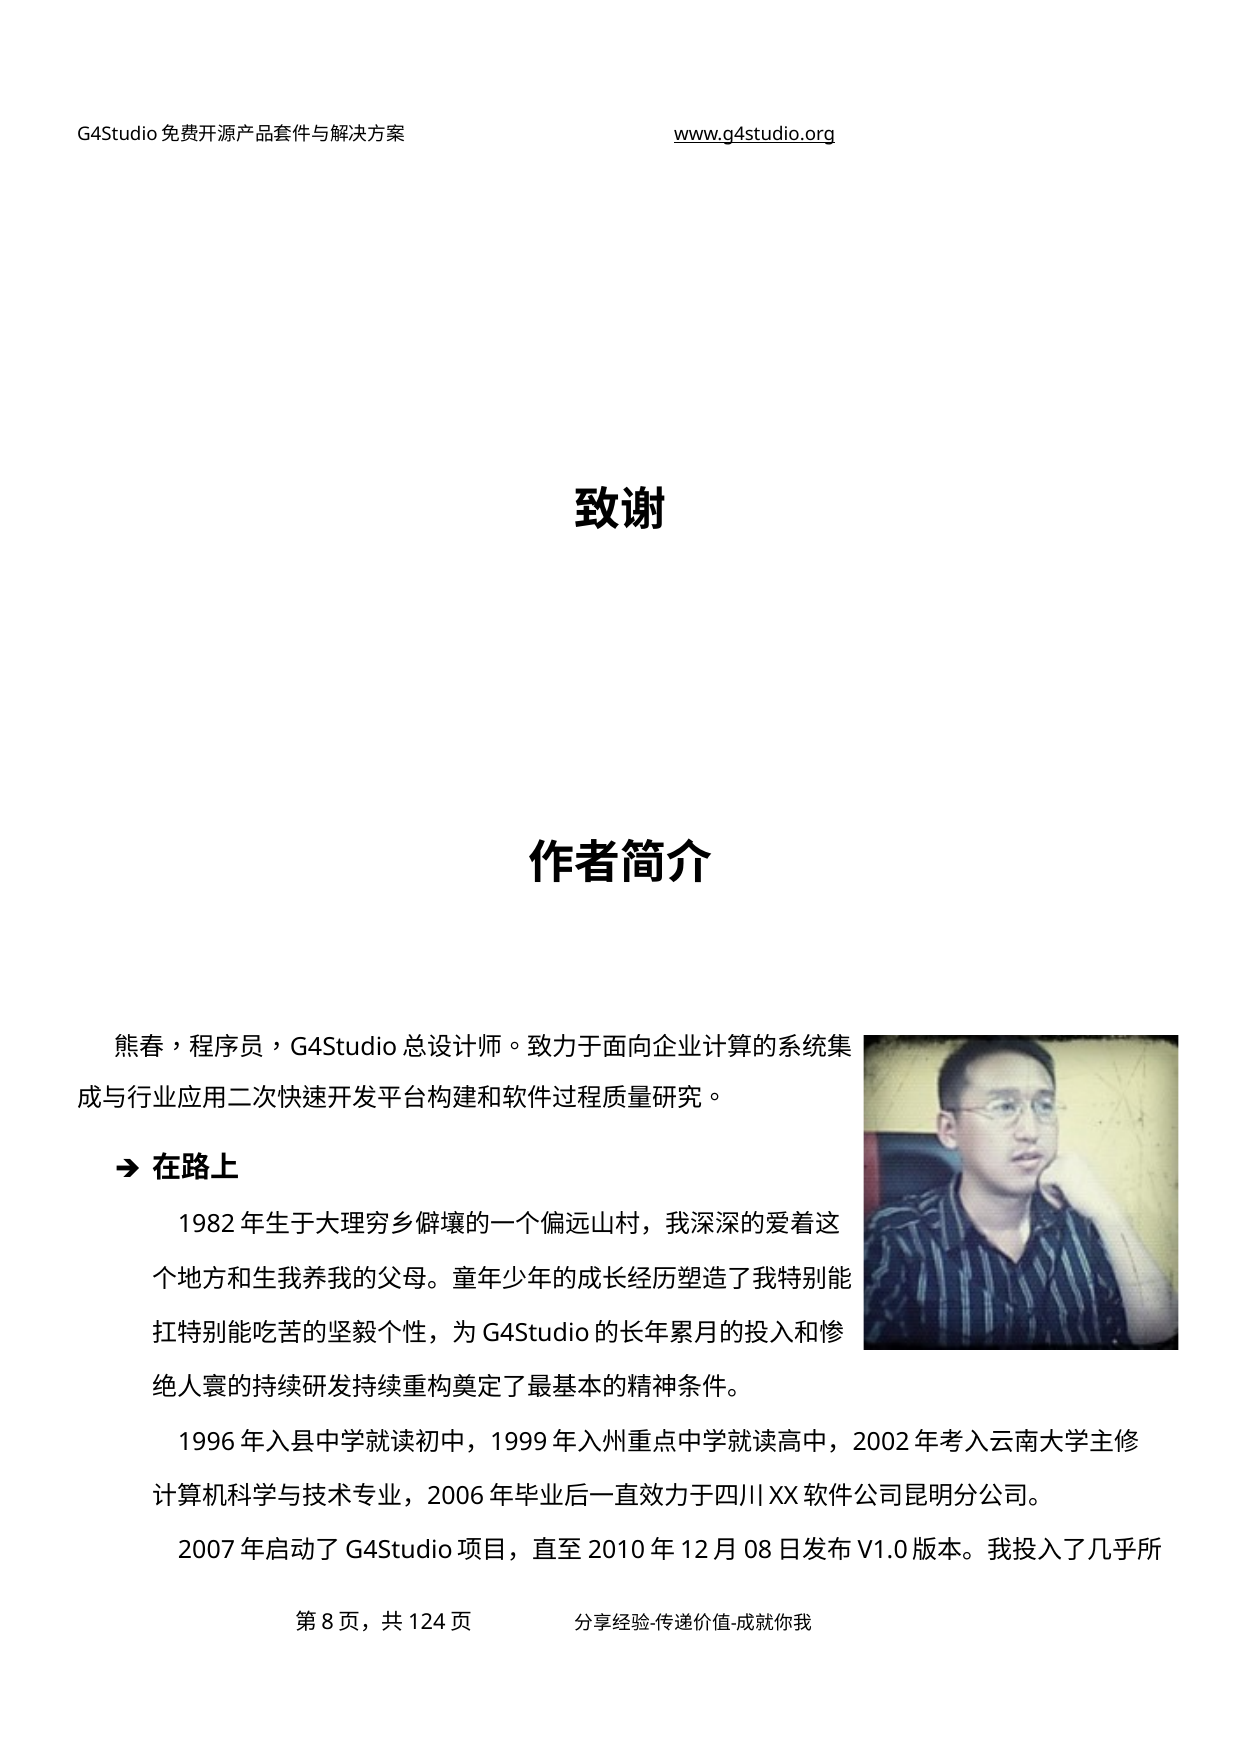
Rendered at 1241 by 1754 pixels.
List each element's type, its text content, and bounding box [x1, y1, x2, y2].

picture [863, 1035, 1179, 1350]
text 熊春，程序员，G4Studio总设计师。致力于面向企业计算的系统集成与行业应用二次快速开发平台构建和软件过程质量研究。 [77, 1029, 1163, 1114]
subtitle 致谢 [77, 472, 1163, 539]
list 在路上 1982年生于大理穷乡僻壤的一个偏远山村，我深深的爱着这个地方和生我养我的父母。童年少年的成长经历塑造了我特别能扛特别能吃苦的坚毅个性，为G4Studio的长年累月的投入和惨绝人寰的持续研发持续重构奠定了最基本的精神条件。 1996年入县中学就读初中，1999年入州重点中学就读高中，2002年考入云南大学主修计算机科学与技术专业，2006年毕业后一直效力于四川XX软件公司昆明分公司。 2007年启动了G4Studio项目，直至2010年12月08日发布V1.0版本。我投入了几乎所 [114, 1143, 1163, 1566]
subtitle 作者简介 [77, 825, 1163, 985]
